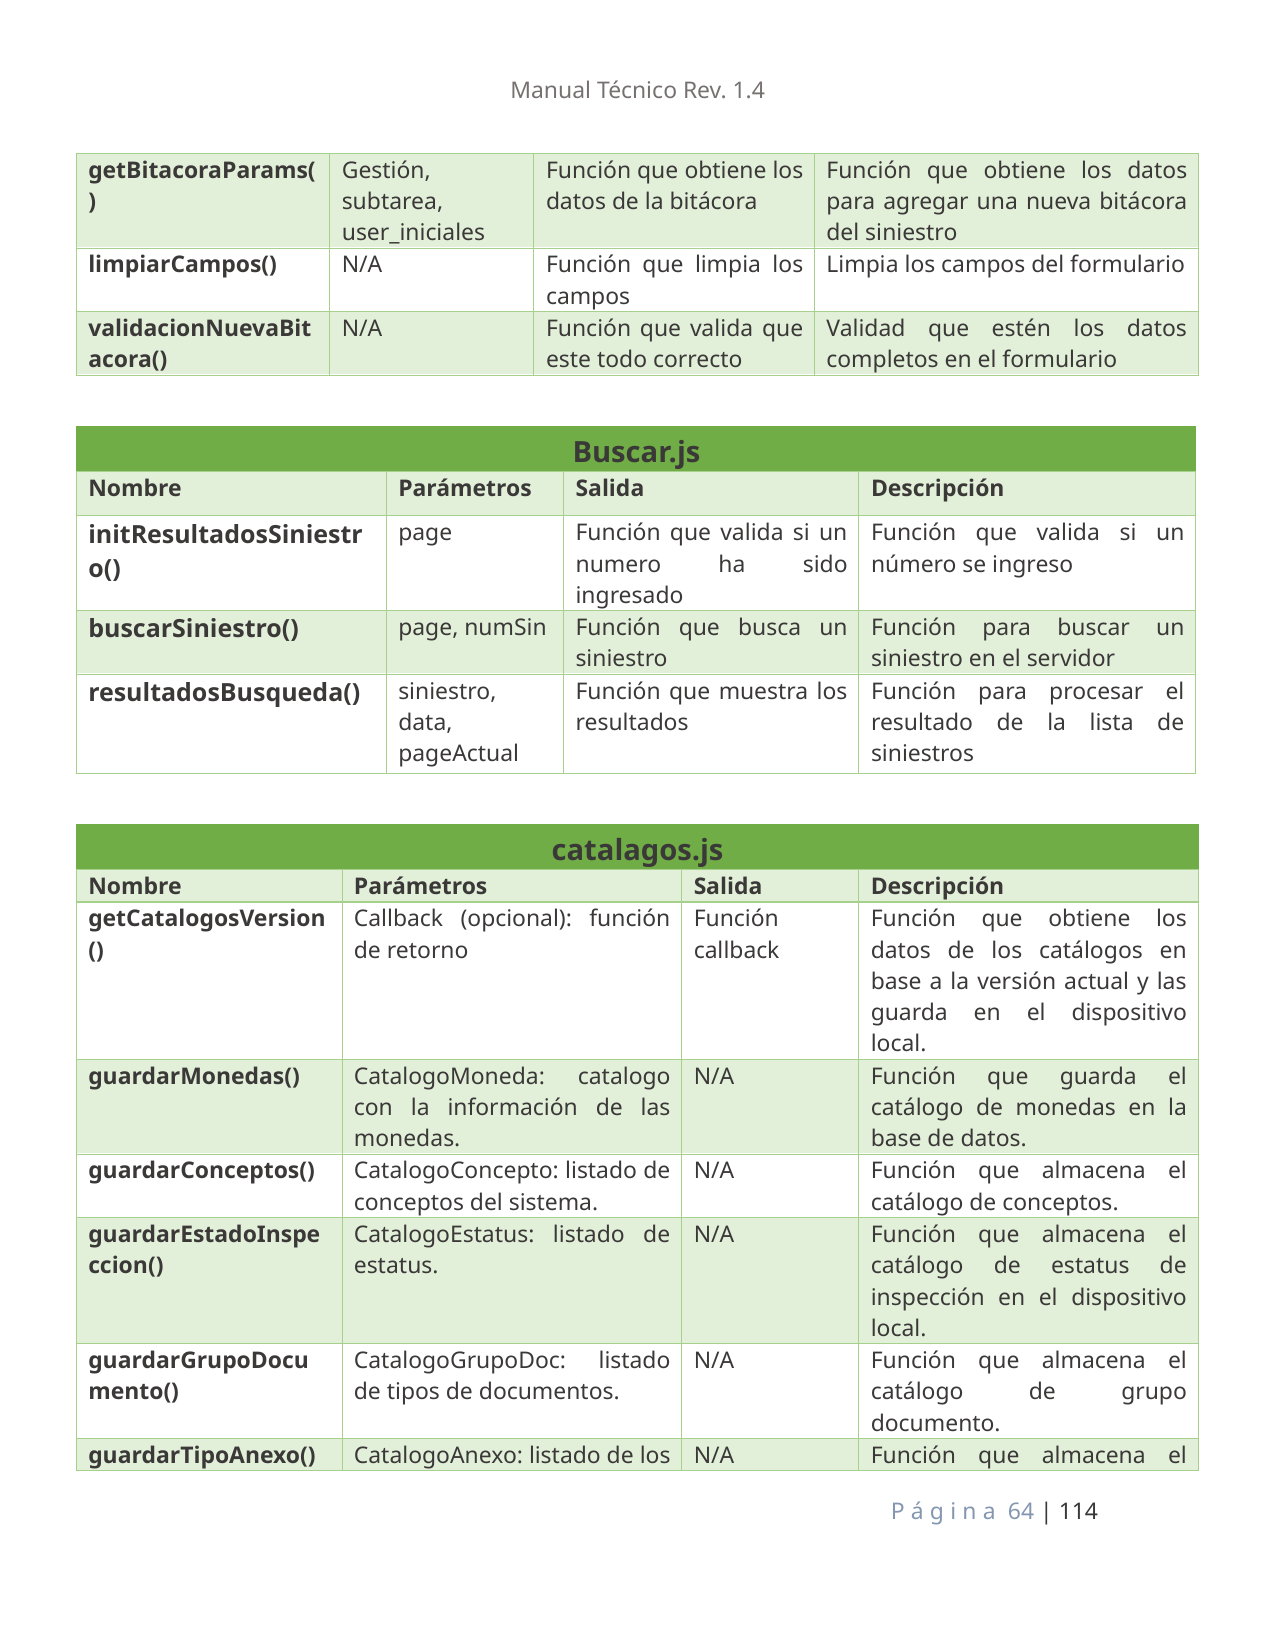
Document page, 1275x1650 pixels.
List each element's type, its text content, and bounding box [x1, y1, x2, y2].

table_cell Validad que estén los datos completos en el formulario [815, 312, 1198, 374]
table_cell Función que busca un siniestro [564, 611, 858, 673]
table_cell Función que obtiene los datos de los catálogos en base a la versión actual y las guarda en el dispositivo local. [859, 903, 1198, 1059]
table_cell Función que valida si un numero ha sido ingresado [564, 516, 858, 610]
table_cell Función que almacena el catálogo de conceptos. [859, 1155, 1198, 1217]
table_cell Gestión, subtarea, user_iniciales [330, 154, 533, 247]
table_header Buscar.js [77, 427, 1195, 471]
table_cell page [387, 516, 563, 610]
table_cell Función para buscar un siniestro en el servidor [859, 611, 1195, 673]
table_cell N/A [682, 1439, 858, 1470]
table_cell Descripción [859, 472, 1195, 515]
table_cell Nombre [77, 472, 386, 515]
table_cell Función que limpia los campos [534, 249, 814, 311]
table_cell N/A [330, 312, 533, 374]
table_cell CatalogoConcepto: listado de conceptos del sistema. [343, 1155, 681, 1217]
table_cell Función que valida que este todo correcto [534, 312, 814, 374]
table_cell buscarSiniestro() [77, 611, 386, 673]
table_cell guardarTipoAnexo() [77, 1439, 342, 1470]
table_cell N/A [330, 249, 533, 311]
table_cell N/A [682, 1218, 858, 1343]
table_cell guardarGrupoDocumento() [77, 1344, 342, 1438]
table_cell validacionNuevaBitacora() [77, 312, 329, 374]
table_cell page, numSin [387, 611, 563, 673]
table_cell Función que muestra los resultados [564, 675, 858, 773]
table_cell CatalogoGrupoDoc: listado de tipos de documentos. [343, 1344, 681, 1438]
table_cell N/A [682, 1060, 858, 1153]
table_cell Función que almacena el catálogo de estatus de inspección en el dispositivo local. [859, 1218, 1198, 1343]
table_cell Descripción [859, 870, 1198, 901]
table_cell N/A [682, 1344, 858, 1438]
table_cell CatalogoMoneda: catalogo con la información de las monedas. [343, 1060, 681, 1153]
table_cell siniestro, data, pageActual [387, 675, 563, 773]
table_cell Limpia los campos del formulario [815, 249, 1198, 311]
table_cell limpiarCampos() [77, 249, 329, 311]
table_cell Parámetros [343, 870, 681, 901]
table_cell Función que guarda el catálogo de monedas en la base de datos. [859, 1060, 1198, 1153]
table_cell Función para procesar el resultado de la lista de siniestros [859, 675, 1195, 773]
table_cell Parámetros [387, 472, 563, 515]
table_cell getBitacoraParams() [77, 154, 329, 247]
table_cell Función callback [682, 903, 858, 1059]
table_cell CatalogoAnexo: listado de los [343, 1439, 681, 1470]
table_cell resultadosBusqueda() [77, 675, 386, 773]
table_cell Salida [564, 472, 858, 515]
table_cell Callback (opcional): función de retorno [343, 903, 681, 1059]
table_cell Función que obtiene los datos para agregar una nueva bitácora del siniestro [815, 154, 1198, 247]
table_cell guardarEstadoInspeccion() [77, 1218, 342, 1343]
table_header catalagos.js [77, 825, 1198, 869]
table_cell guardarConceptos() [77, 1155, 342, 1217]
table_cell Salida [682, 870, 858, 901]
table_cell getCatalogosVersion() [77, 903, 342, 1059]
table_cell Función que obtiene los datos de la bitácora [534, 154, 814, 247]
table_cell Nombre [77, 870, 342, 901]
table_cell Función que almacena el [859, 1439, 1198, 1470]
table_cell initResultadosSiniestro() [77, 516, 386, 610]
table_cell Función que almacena el catálogo de grupo documento. [859, 1344, 1198, 1438]
table_cell CatalogoEstatus: listado de estatus. [343, 1218, 681, 1343]
table_cell Función que valida si un número se ingreso [859, 516, 1195, 610]
table_cell guardarMonedas() [77, 1060, 342, 1153]
table_cell N/A [682, 1155, 858, 1217]
